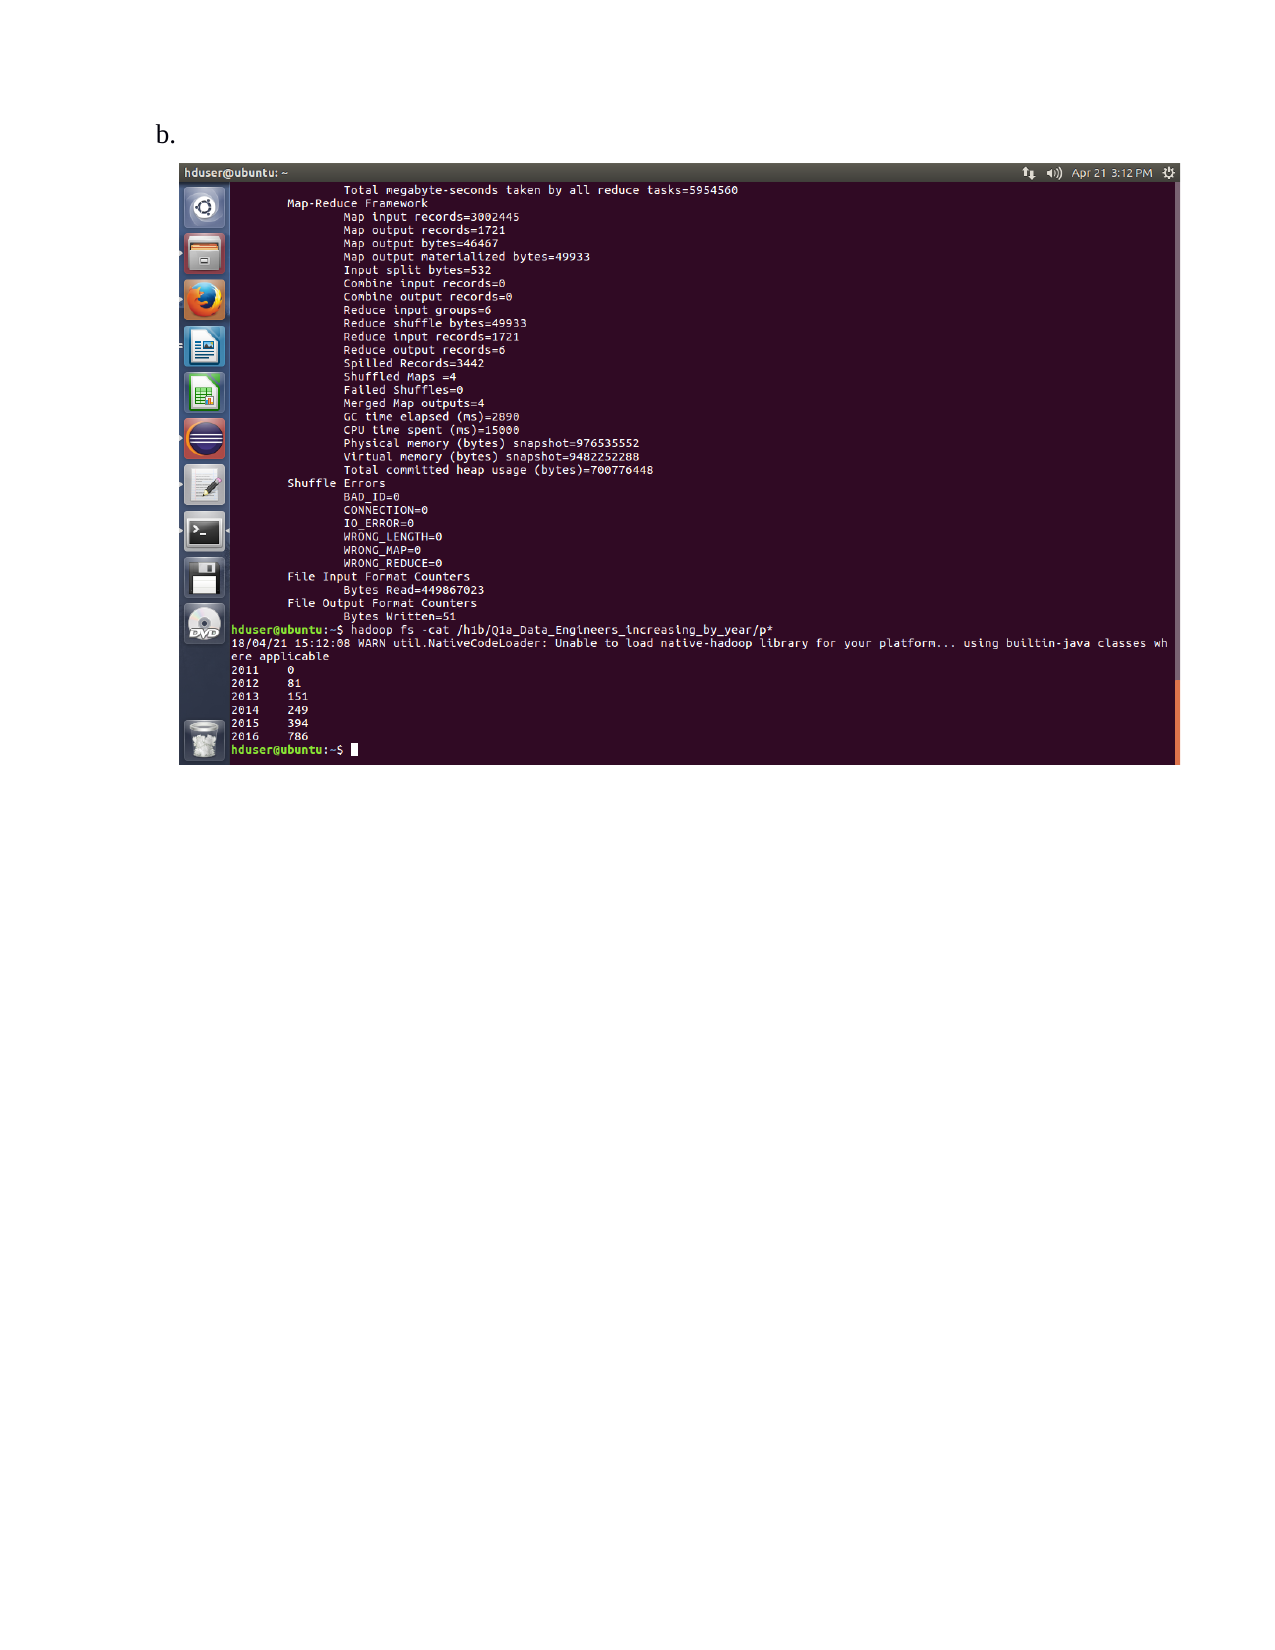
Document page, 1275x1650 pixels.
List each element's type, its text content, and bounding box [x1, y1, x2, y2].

picture [179, 163, 1181, 765]
text b. [156, 118, 1157, 149]
